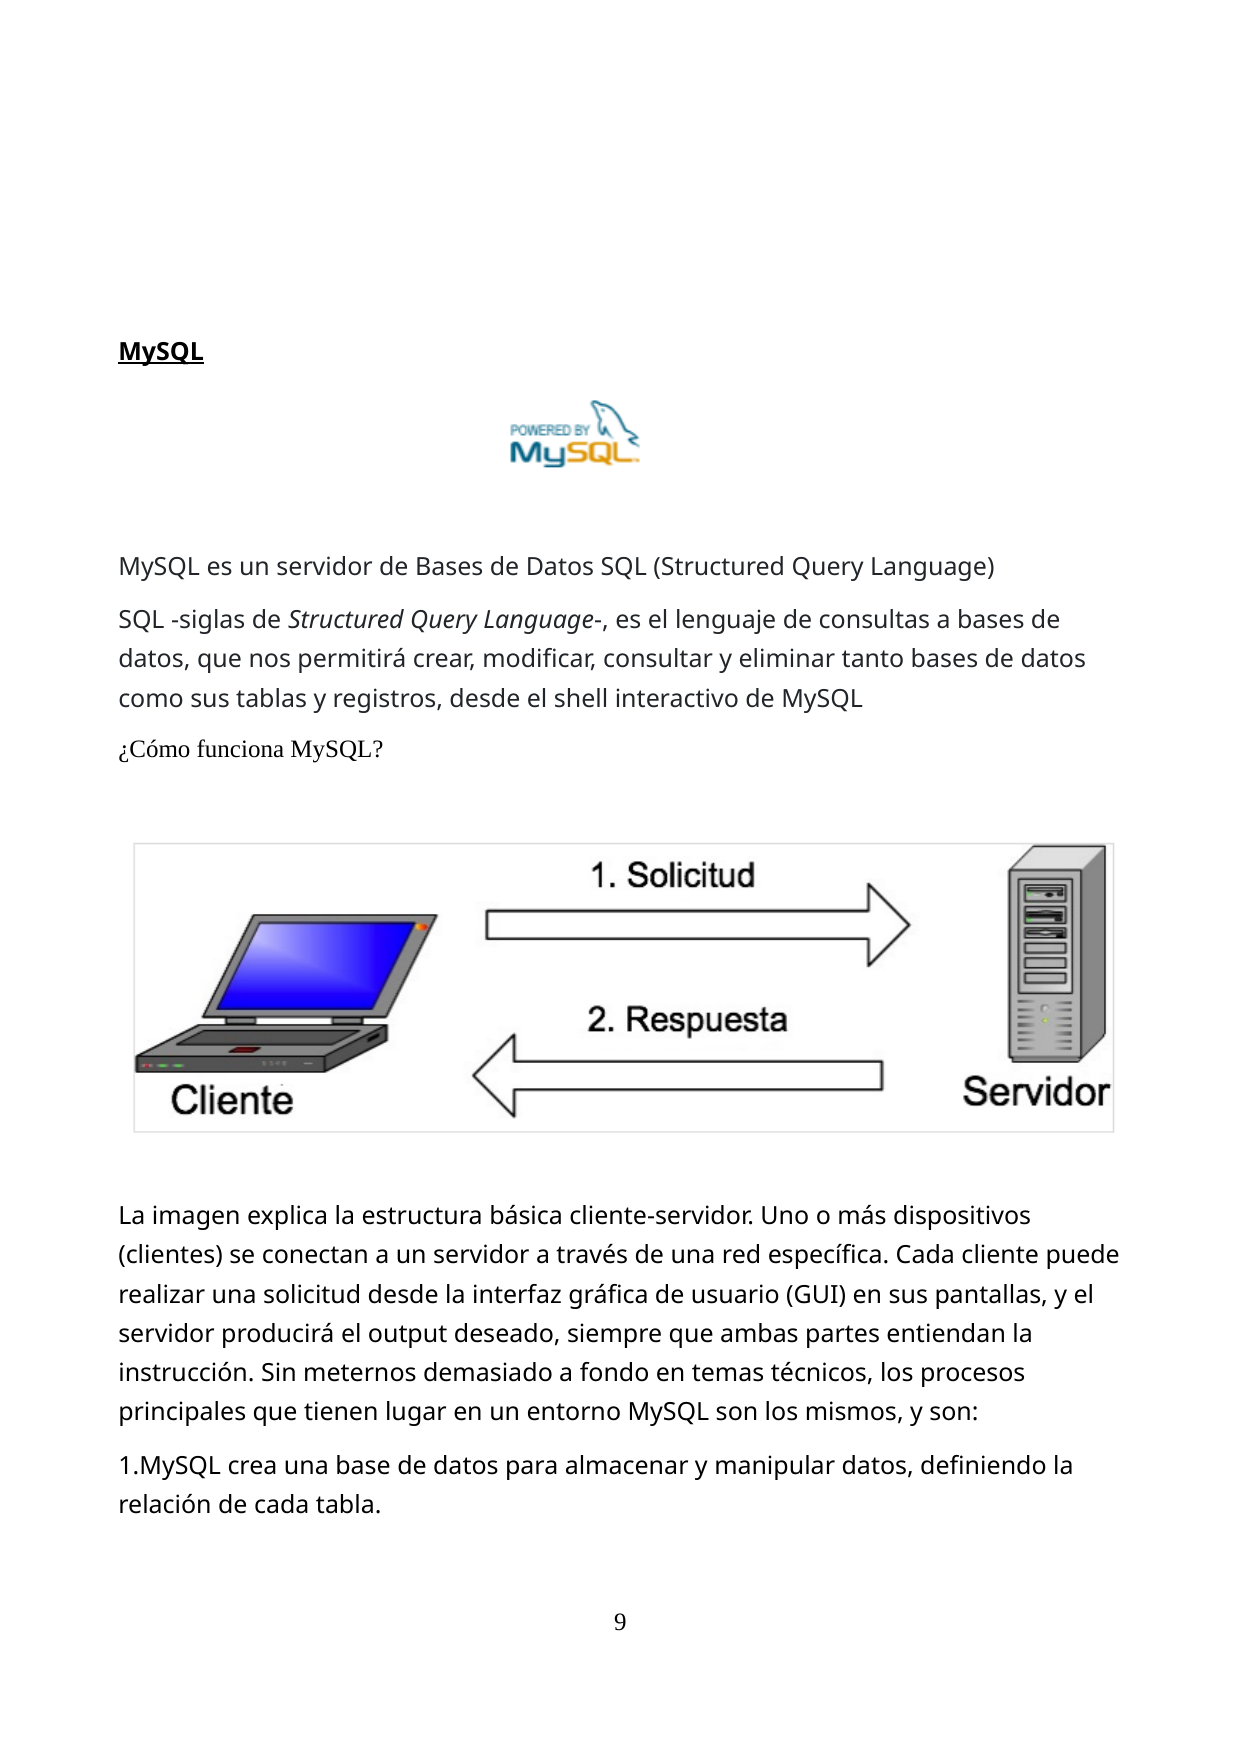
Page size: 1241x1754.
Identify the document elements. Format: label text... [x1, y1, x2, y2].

text MySQL [118, 333, 1122, 367]
picture [118, 816, 1123, 1140]
text MySQL es un servidor de Bases de Datos SQL (Structured Query Language) [118, 548, 1122, 582]
text SQL -siglas de Structured Query Language-, es el lenguaje de consultas a bases de datos, que nos permitirá crear, modificar, consultar y eliminar tanto bases de datos como sus tablas y registros, desde el shell interactivo de MySQL [118, 602, 1122, 714]
picture [492, 388, 662, 485]
text La imagen explica la estructura básica cliente-servidor. Uno o más dispositivos (clientes) se conectan a un servidor a través de una red específica. Cada cliente puede realizar una solicitud desde la interfaz gráfica de usuario (GUI) en sus pantallas, y el servidor producirá el output deseado, siempre que ambas partes entiendan la instrucción. Sin meternos demasiado a fondo en temas técnicos, los procesos principales que tienen lugar en un entorno MySQL son los mismos, y son: [118, 1198, 1122, 1428]
list MySQL crea una base de datos para almacenar y manipular datos, definiendo la relación de cada tabla. [118, 1448, 1122, 1521]
text ¿Cómo funciona MySQL? [118, 734, 1122, 763]
